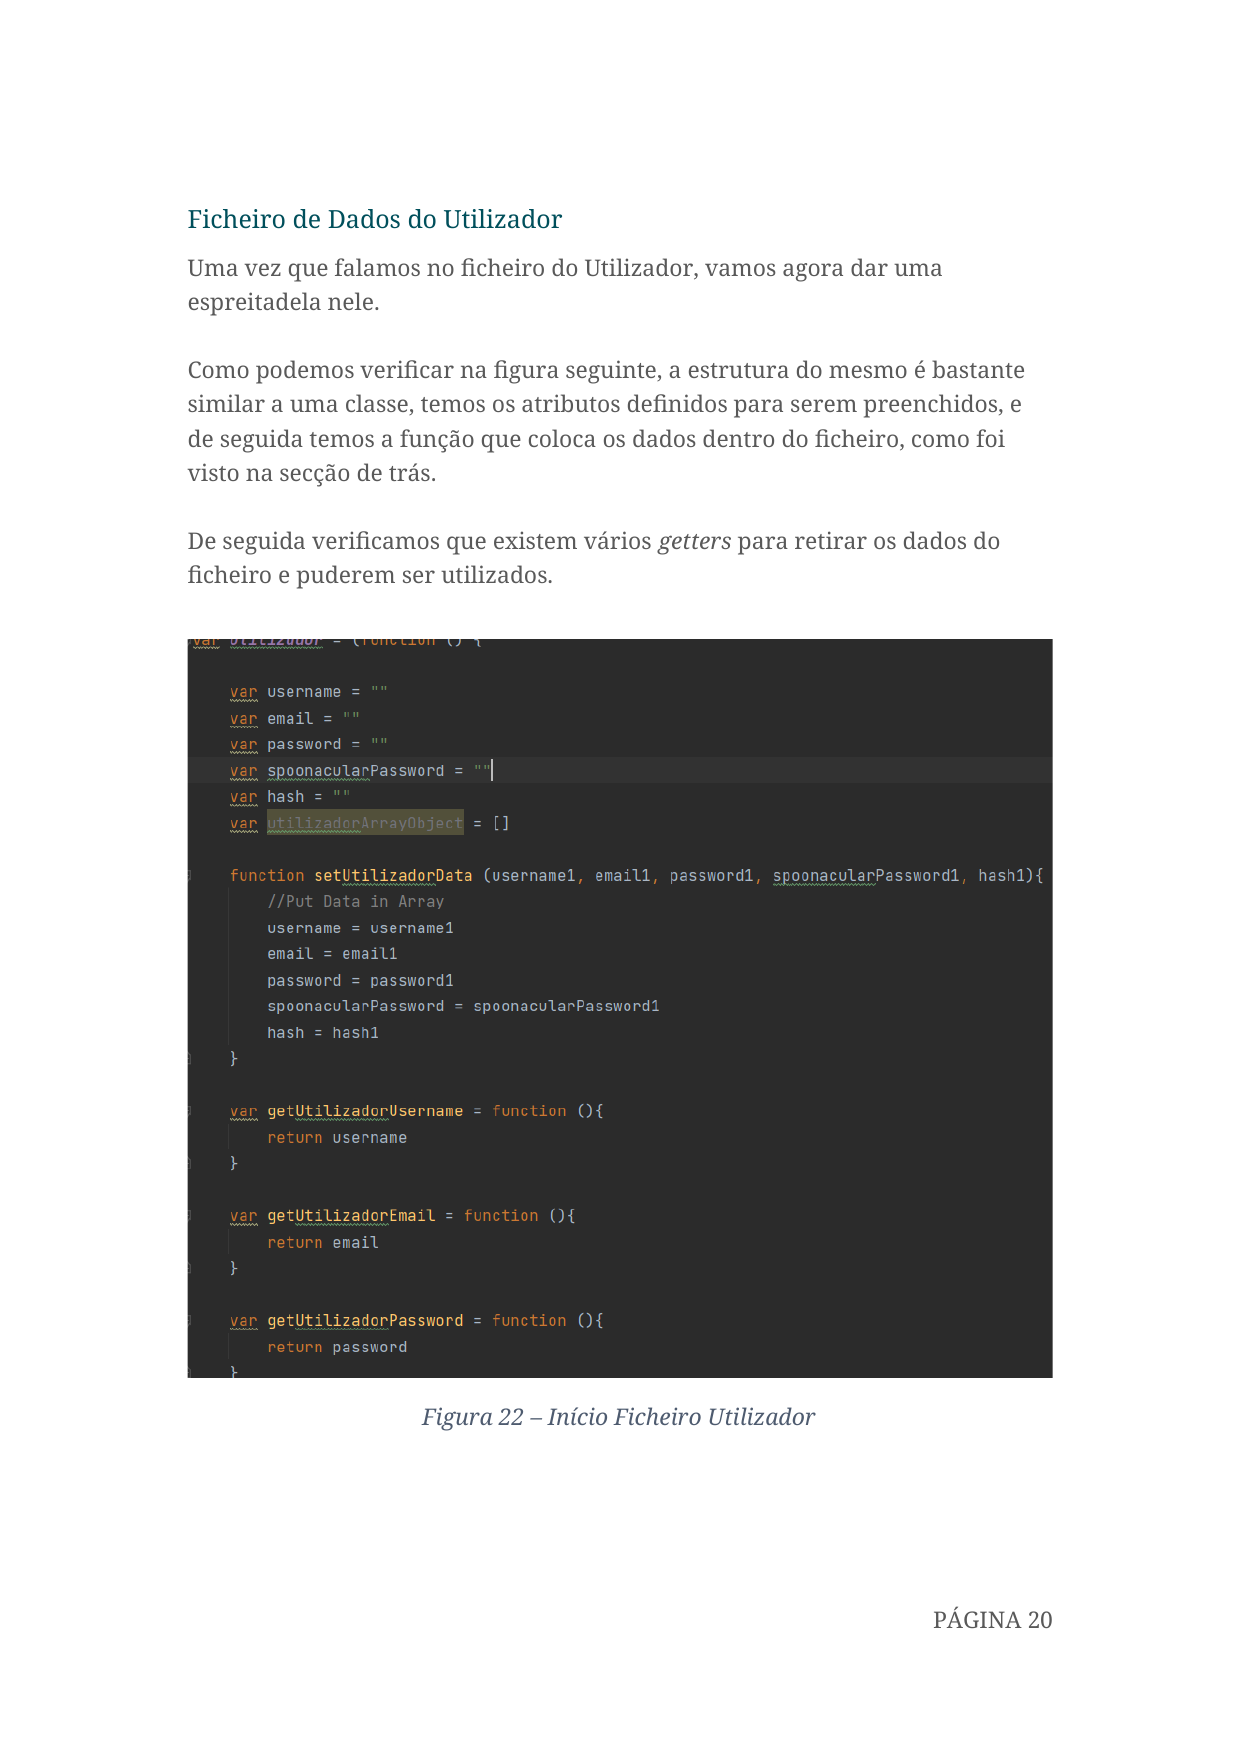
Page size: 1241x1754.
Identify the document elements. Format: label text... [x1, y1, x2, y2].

text Como podemos verificar na figura seguinte, a estrutura do mesmo é bastante similar a uma classe, temos os atributos definidos para serem preenchidos, e de seguida temos a função que coloca os dados dentro do ficheiro, como foi visto na secção de trás. [187, 354, 1053, 488]
subtitle Ficheiro de Dados do Utilizador [187, 202, 1053, 236]
text De seguida verificamos que existem vários getters para retirar os dados do ficheiro e puderem ser utilizados. [187, 525, 1053, 591]
text Figura 22 – Início Ficheiro Utilizador [187, 1401, 1053, 1432]
text Uma vez que falamos no ficheiro do Utilizador, vamos agora dar uma espreitadela nele. [187, 252, 1053, 318]
